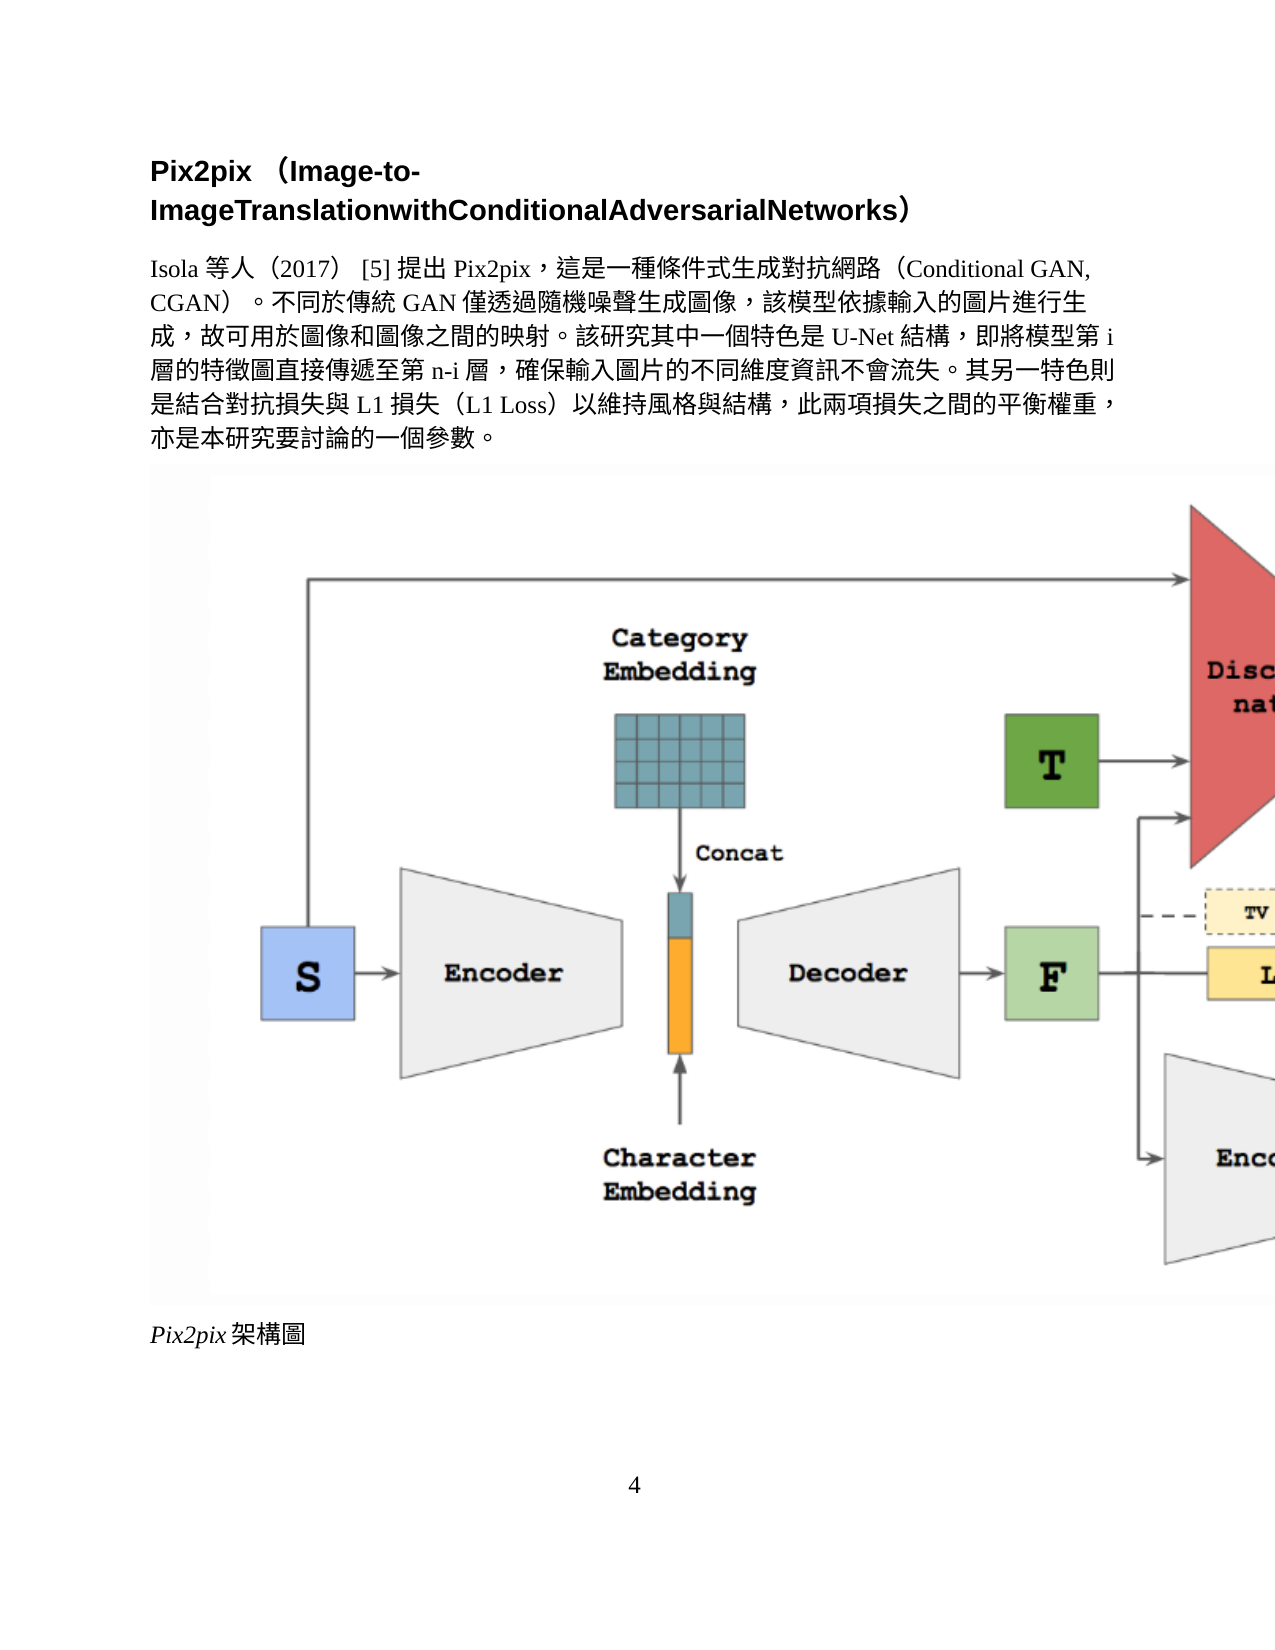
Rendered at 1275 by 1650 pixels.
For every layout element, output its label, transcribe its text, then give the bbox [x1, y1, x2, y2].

text Isola 等人（2017） [5] 提出 Pix2pix，這是一種條件式生成對抗網路（Conditional GAN, CGAN）。不同於傳統 GAN 僅透過隨機噪聲生成圖像，該模型依據輸入的圖片進行生成，故可用於圖像和圖像之間的映射。該研究其中一個特色是 U-Net 結構，即將模型第 i 層的特徵圖直接傳遞至第 n-i 層，確保輸入圖片的不同維度資訊不會流失。其另一特色則是結合對抗損失與 L1 損失（L1 Loss）以維持風格與結構，此兩項損失之間的平衡權重，亦是本研究要討論的一個參數。 [150, 251, 1125, 455]
text Pix2pix架構圖 [150, 1317, 1125, 1351]
subtitle Pix2pix （Image-to-ImageTranslationwithConditionalAdversarialNetworks） [150, 150, 1125, 229]
picture [150, 464, 1275, 1305]
